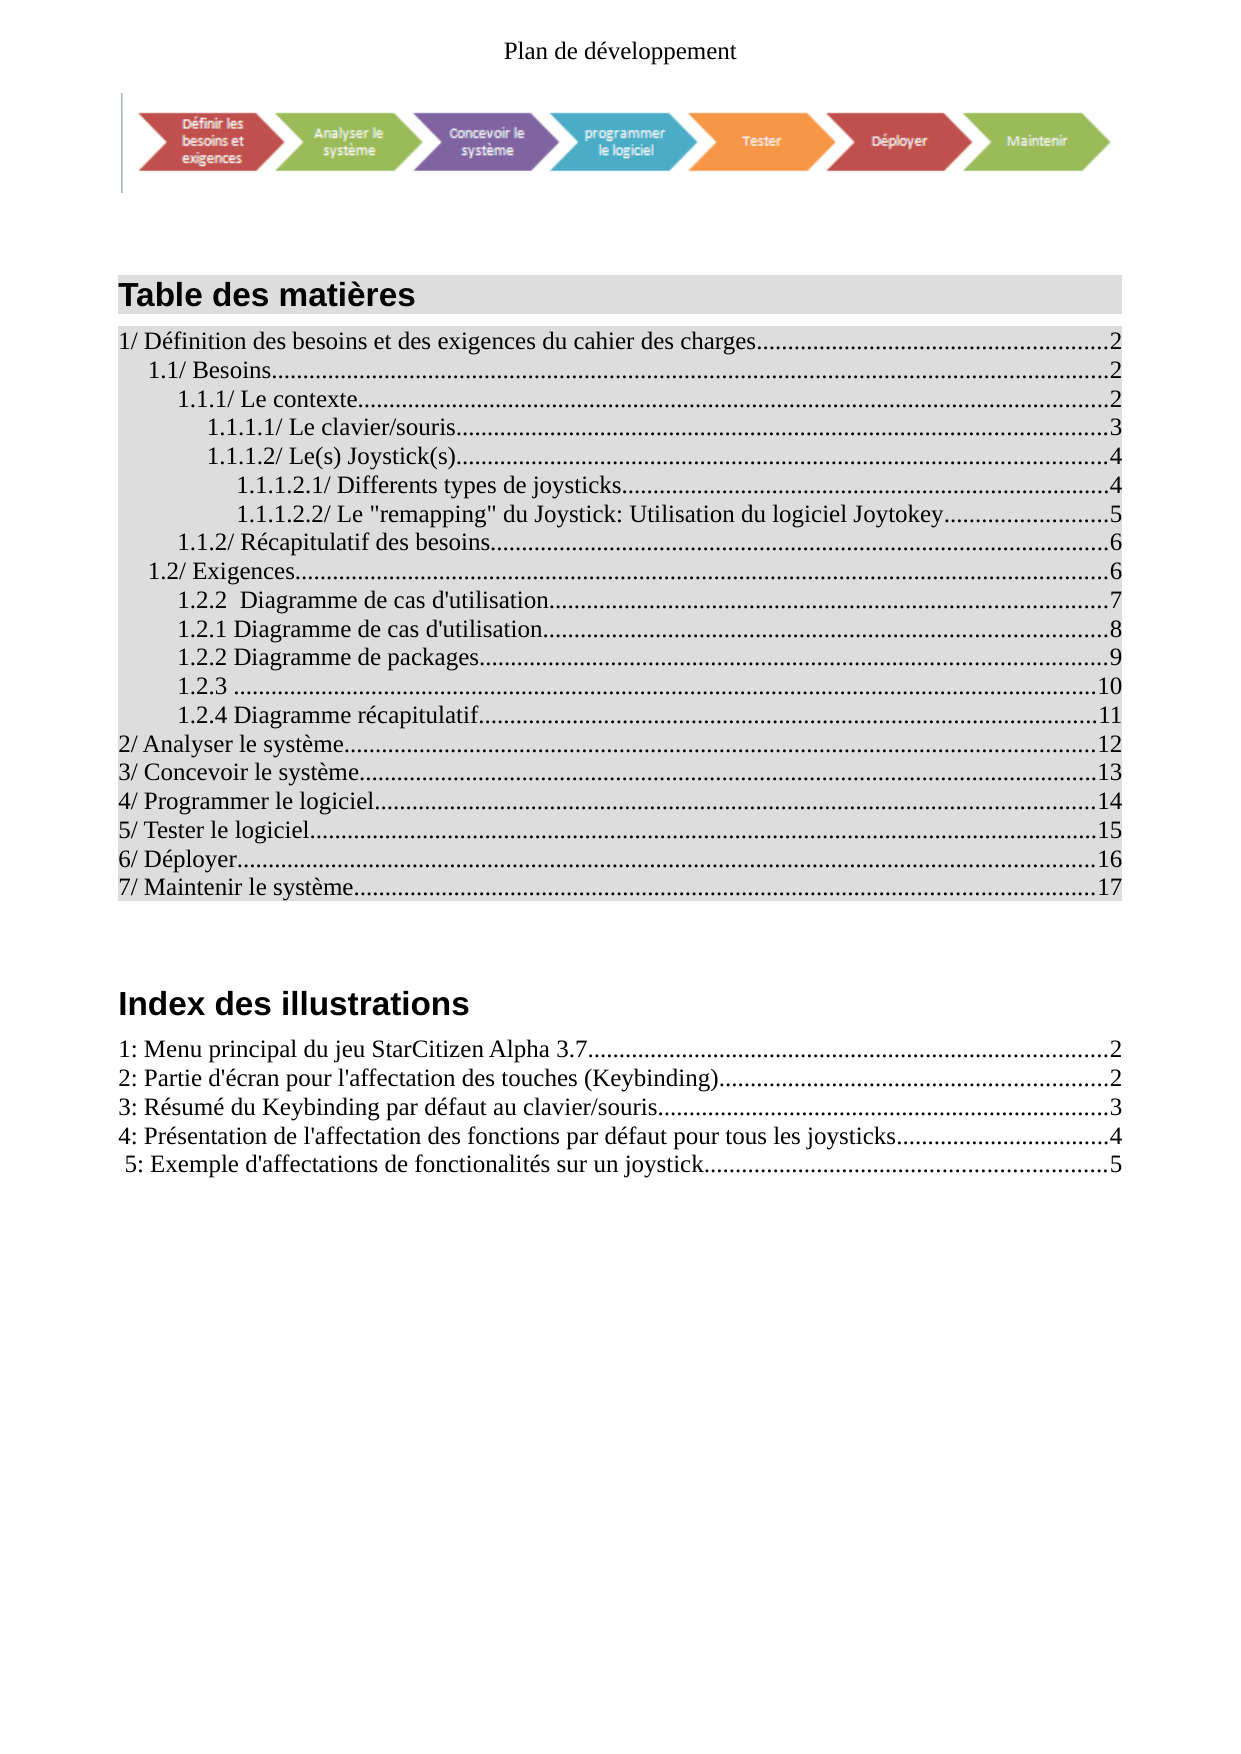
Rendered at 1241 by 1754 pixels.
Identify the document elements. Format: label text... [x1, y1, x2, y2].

text 4/ Programmer le logiciel 14 [118, 786, 1122, 815]
text 5: Exemple d'affectations de fonctionalités sur un joystick 5 [118, 1149, 1122, 1178]
text 2: Partie d'écran pour l'affectation des touches (Keybinding) 2 [118, 1063, 1122, 1092]
text 1.2.3 10 [177, 671, 1122, 700]
text 4: Présentation de l'affectation des fonctions par défaut pour tous les joysticks 4 [118, 1121, 1122, 1149]
text 1.2.1 Diagramme de cas d'utilisation 8 [177, 614, 1122, 642]
text 7/ Maintenir le système 17 [118, 872, 1122, 901]
text 6/ Déployer 16 [118, 844, 1122, 872]
text 3: Résumé du Keybinding par défaut au clavier/souris 3 [118, 1092, 1122, 1121]
picture [121, 93, 1119, 193]
text 1.1/ Besoins 2 [148, 355, 1122, 384]
text 1.2.2 Diagramme de packages 9 [177, 642, 1122, 671]
text 2/ Analyser le système 12 [118, 729, 1122, 757]
subtitle Table des matières [118, 275, 1122, 314]
text 1.2/ Exigences 6 [148, 556, 1122, 585]
text 1.1.2/ Récapitulatif des besoins 6 [177, 527, 1122, 556]
subtitle Index des illustrations [118, 984, 1122, 1022]
text 1.1.1.1/ Le clavier/souris 3 [207, 412, 1122, 441]
text 1.1.1/ Le contexte 2 [177, 384, 1122, 412]
text 1/ Définition des besoins et des exigences du cahier des charges 2 [118, 326, 1122, 355]
text 1.2.2 Diagramme de cas d'utilisation 7 [177, 585, 1122, 614]
text 1.1.1.2.1/ Differents types de joysticks 4 [236, 470, 1122, 499]
text 1.2.4 Diagramme récapitulatif 11 [177, 700, 1122, 729]
text 1.1.1.2/ Le(s) Joystick(s) 4 [207, 441, 1122, 470]
text 1.1.1.2.2/ Le "remapping" du Joystick: Utilisation du logiciel Joytokey 5 [236, 499, 1122, 527]
text 5/ Tester le logiciel 15 [118, 815, 1122, 844]
text 3/ Concevoir le système 13 [118, 757, 1122, 786]
text Plan de développement [118, 36, 1122, 65]
text 1: Menu principal du jeu StarCitizen Alpha 3.7 2 [118, 1034, 1122, 1063]
